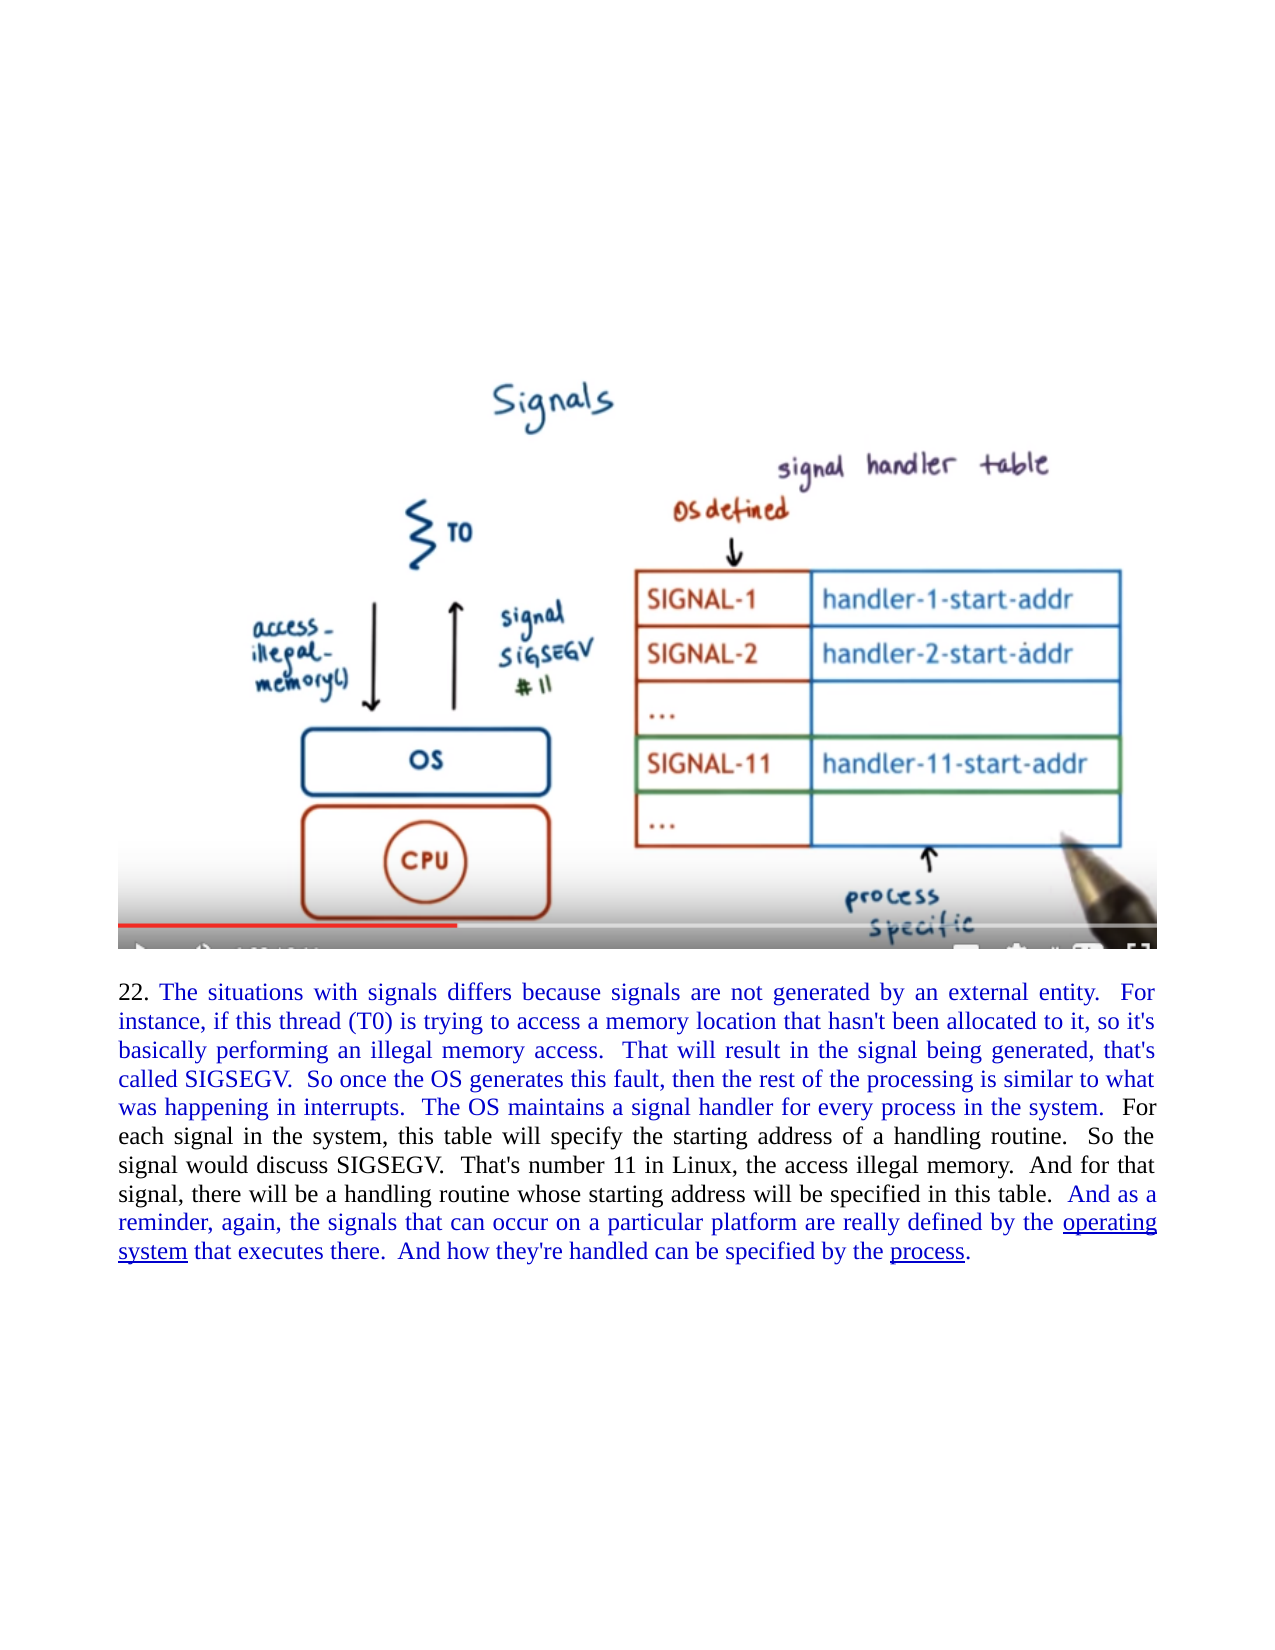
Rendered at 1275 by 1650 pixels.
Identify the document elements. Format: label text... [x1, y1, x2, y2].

text 22. The situations with signals differs because signals are not generated by an external entity. For instance, if this thread (T0) is trying to access a memory location that hasn't been allocated to it, so it's basically performing an illegal memory access. That will result in the signal being generated, that's called SIGSEGV. So once the OS generates this fault, then the rest of the processing is similar to what was happening in interrupts. The OS maintains a signal handler for every process in the system. For each signal in the system, this table will specify the starting address of a handling routine. So the signal would discuss SIGSEGV. That's number 11 in Linux, the access illegal memory. And for that signal, there will be a handling routine whose starting address will be specified in this table. And as a reminder, again, the signals that can occur on a particular platform are really defined by the operating system that executes there. And how they're handled can be specified by the process. [118, 977, 1157, 1265]
picture [118, 376, 1157, 949]
